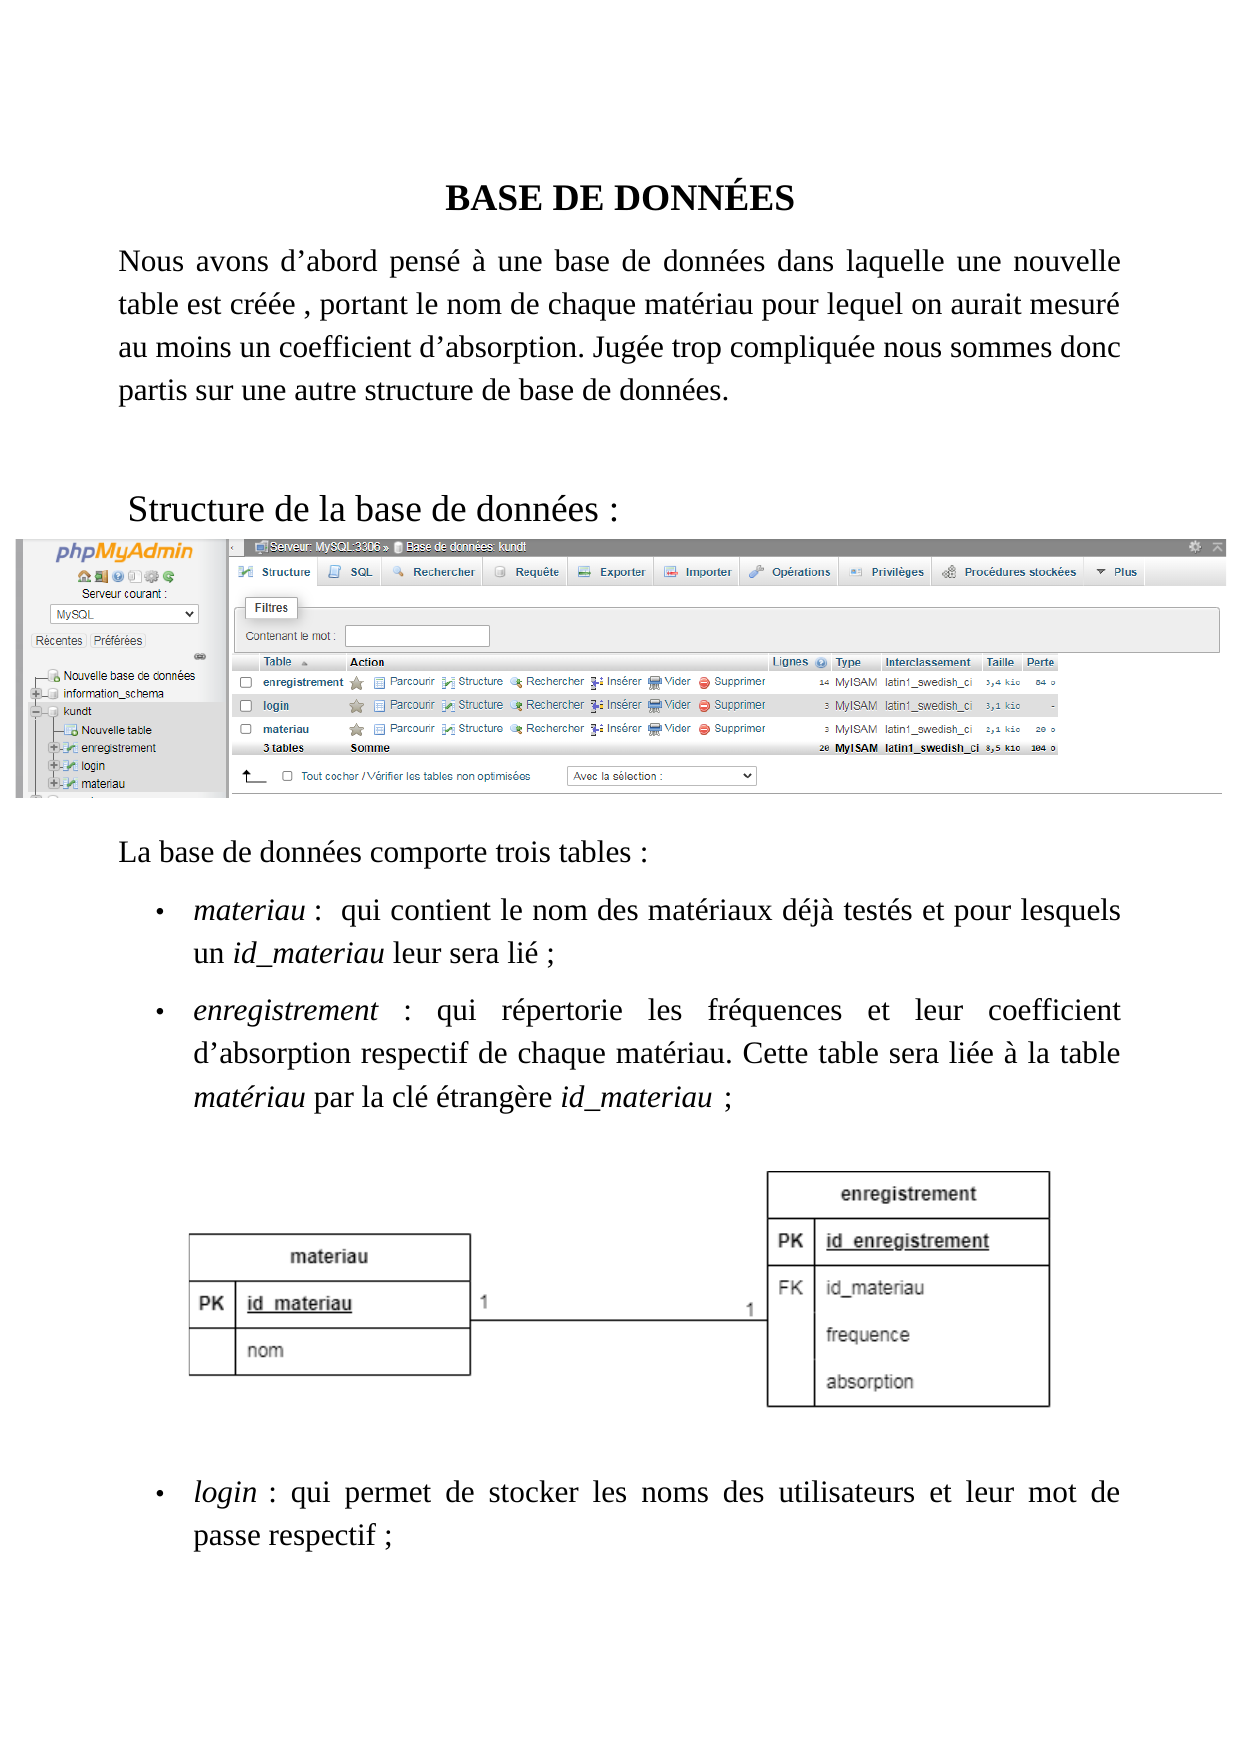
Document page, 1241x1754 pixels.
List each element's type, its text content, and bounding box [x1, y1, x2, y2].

list materiau : qui contient le nom des matériaux déjà testés et pour lesquels un id_materiau leur sera lié ; [156, 891, 1122, 970]
picture [188, 1171, 1052, 1409]
text Nous avons d’abord pensé à une base de données dans laquelle une nouvelle table est créée , portant le nom de chaque matériau pour lequel on aurait mesuré au moins un coefficient d’absorption. Jugée trop compliquée nous sommes donc partis sur une autre structure de base de données. [118, 242, 1122, 407]
text La base de données comporte trois tables : [118, 833, 1122, 869]
text BASE DE DONNÉES [118, 176, 1122, 219]
list login : qui permet de stocker les noms des utilisateurs et leur mot de passe respectif ; [156, 1473, 1122, 1552]
text Structure de la base de données : [118, 487, 1122, 530]
list enregistrement : qui répertorie les fréquences et leur coefficient d’absorption respectif de chaque matériau. Cette table sera liée à la table matériau par la clé étrangère id_materiau ; [156, 992, 1122, 1114]
picture [15, 539, 1227, 664]
